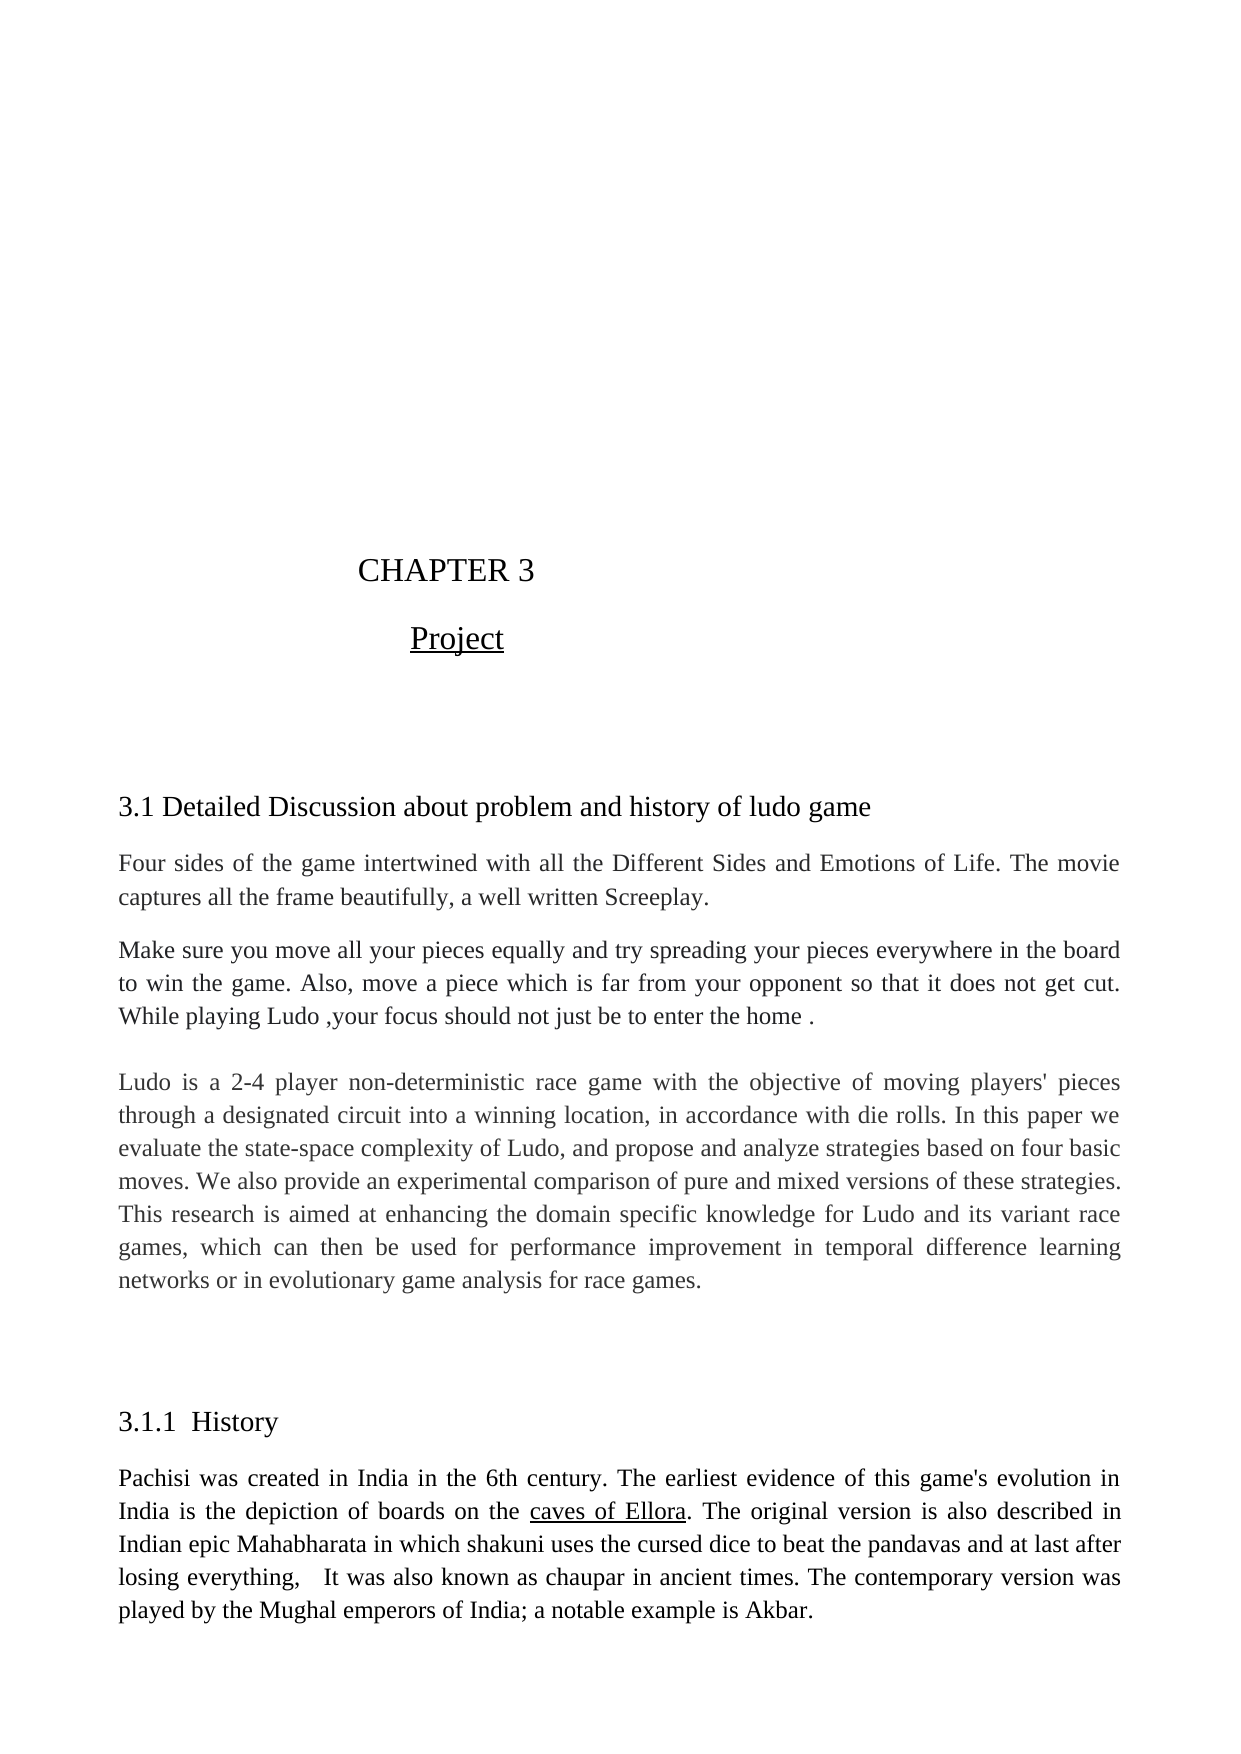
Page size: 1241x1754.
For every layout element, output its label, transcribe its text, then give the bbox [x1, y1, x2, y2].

text Pachisi was created in India in the 6th century. The earliest evidence of this game's evolution in India is the depiction of boards on the caves of Ellora. The original version is also described in Indian epic Mahabharata in which shakuni uses the cursed dice to beat the pandavas and at last after losing everything, It was also known as chaupar in ancient times. The contemporary version was played by the Mughal emperors of India; a notable example is Akbar. [118, 1463, 1122, 1624]
text Make sure you move all your pieces equally and try spreading your pieces everywhere in the board to win the game. Also, move a piece which is far from your opponent so that it does not get cut. While playing Ludo ,your focus should not just be to enter the home . [118, 935, 1122, 1030]
text Ludo is a 2-4 player non-deterministic race game with the objective of moving players' pieces through a designated circuit into a winning location, in accordance with die rolls. In this paper we evaluate the state-space complexity of Ludo, and propose and analyze strategies based on four basic moves. We also provide an experimental comparison of pure and mixed versions of these strategies. This research is aimed at enhancing the domain specific knowledge for Ludo and its variant race games, which can then be used for performance improvement in temporal difference learning networks or in evolutionary game analysis for race games. [118, 1067, 1122, 1293]
text 3.1.1 History [118, 1404, 1122, 1437]
text 3.1 Detailed Discussion about problem and history of ludo game [118, 789, 1122, 823]
text Project [118, 618, 1122, 657]
text CHAPTER 3 [118, 542, 1122, 590]
text Four sides of the game intertwined with all the Different Sides and Emotions of Life. The movie captures all the frame beautifully, a well written Screeplay. [118, 848, 1122, 910]
